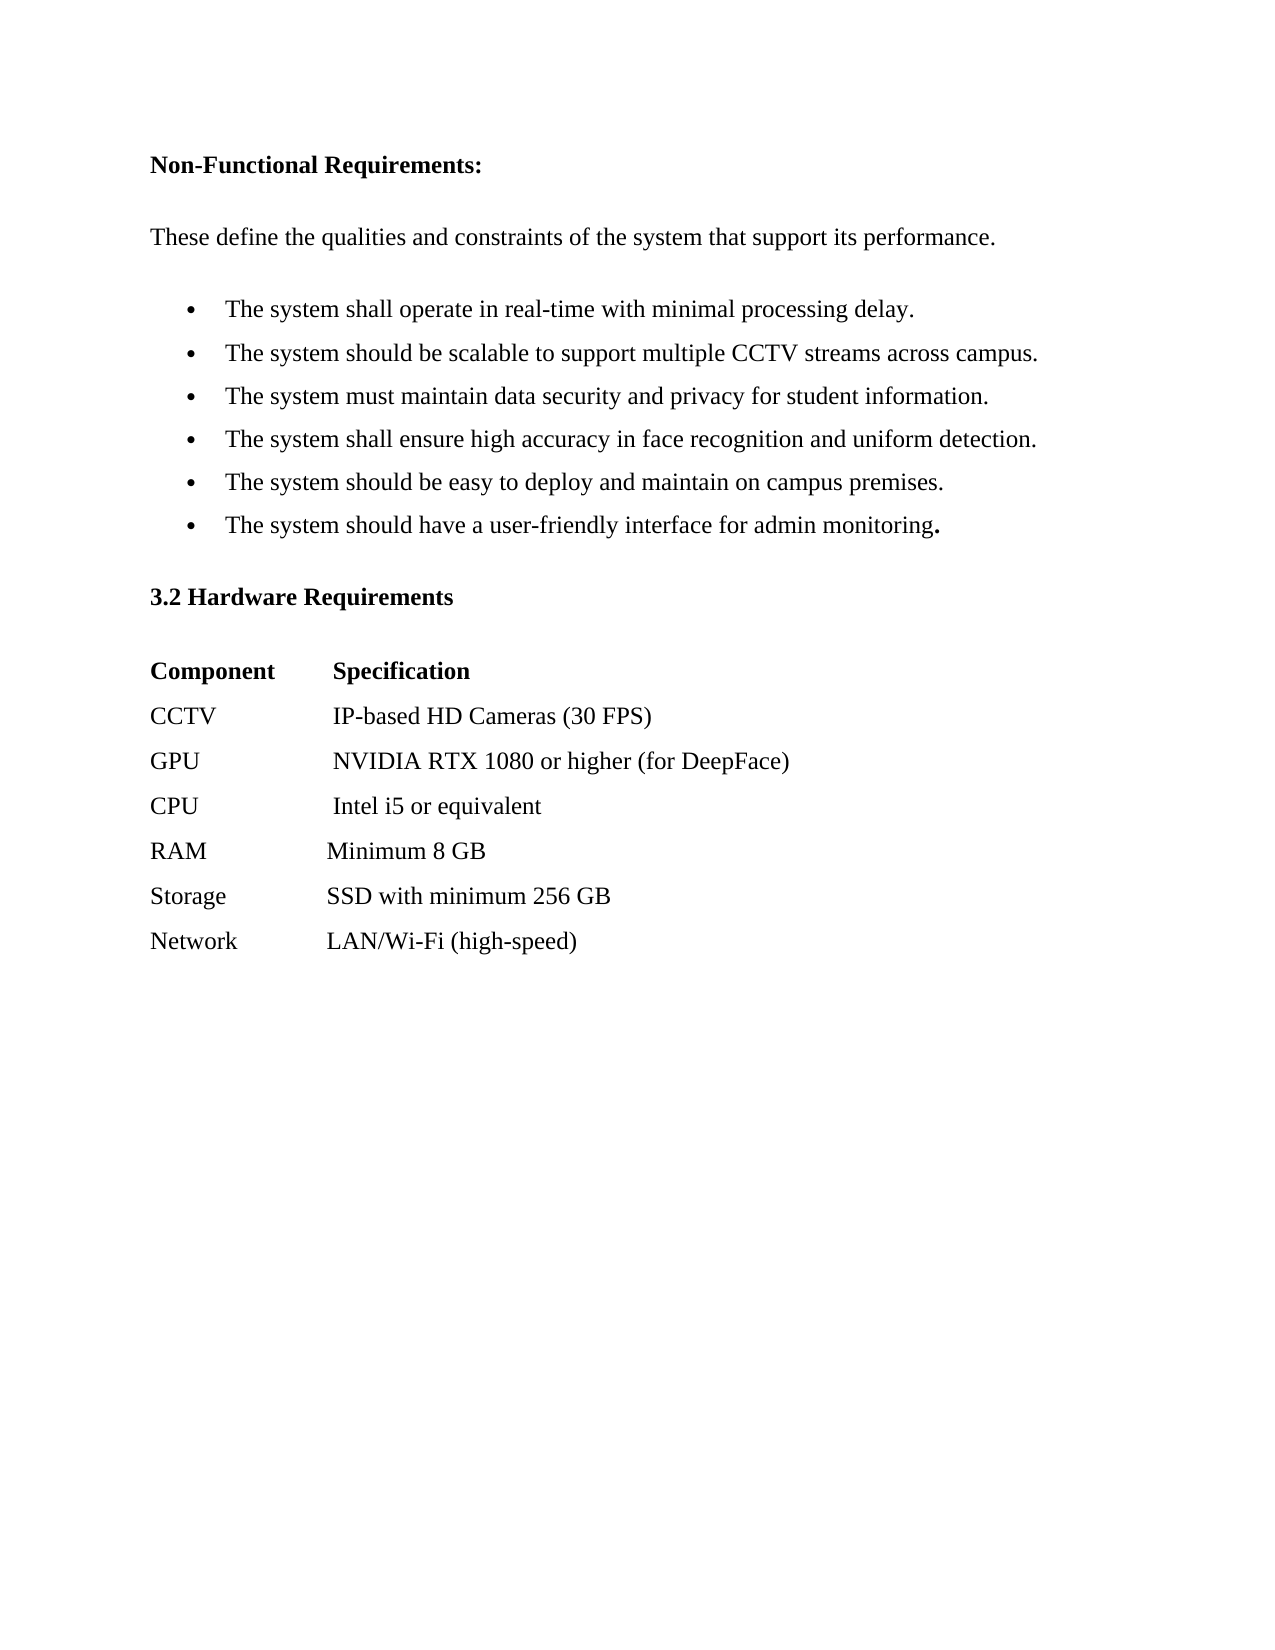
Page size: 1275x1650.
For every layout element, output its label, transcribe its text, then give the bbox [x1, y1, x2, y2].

text Non-Functional Requirements: [150, 150, 1125, 179]
list The system should be easy to deploy and maintain on campus premises. [187, 467, 1125, 496]
table_header Component [149, 655, 281, 700]
list The system should have a user-friendly interface for admin monitoring. [187, 510, 1125, 539]
table_cell NVIDIA RTX 1080 or higher (for DeepFace) [281, 745, 796, 790]
list The system should be scalable to support multiple CCTV streams across campus. [187, 338, 1125, 366]
table_cell Intel i5 or equivalent [281, 790, 796, 835]
list The system must maintain data security and privacy for student information. [187, 381, 1125, 409]
table_cell SSD with minimum 256 GB [281, 880, 796, 925]
list The system shall operate in real-time with minimal processing delay. [187, 294, 1125, 323]
table_header Specification [281, 655, 796, 700]
list The system shall ensure high accuracy in face recognition and uniform detection. [187, 424, 1125, 453]
table_cell Storage [149, 880, 281, 925]
table_cell Minimum 8 GB [281, 835, 796, 880]
table_cell RAM [149, 835, 281, 880]
table_cell GPU [149, 745, 281, 790]
table_cell Network [149, 925, 281, 970]
table_cell LAN/Wi-Fi (high-speed) [281, 925, 796, 970]
table_cell CCTV [149, 700, 281, 745]
text 3.2 Hardware Requirements [150, 582, 1125, 611]
table_cell CPU [149, 790, 281, 835]
table_cell IP-based HD Cameras (30 FPS) [281, 700, 796, 745]
text These define the qualities and constraints of the system that support its performance. [150, 222, 1125, 251]
